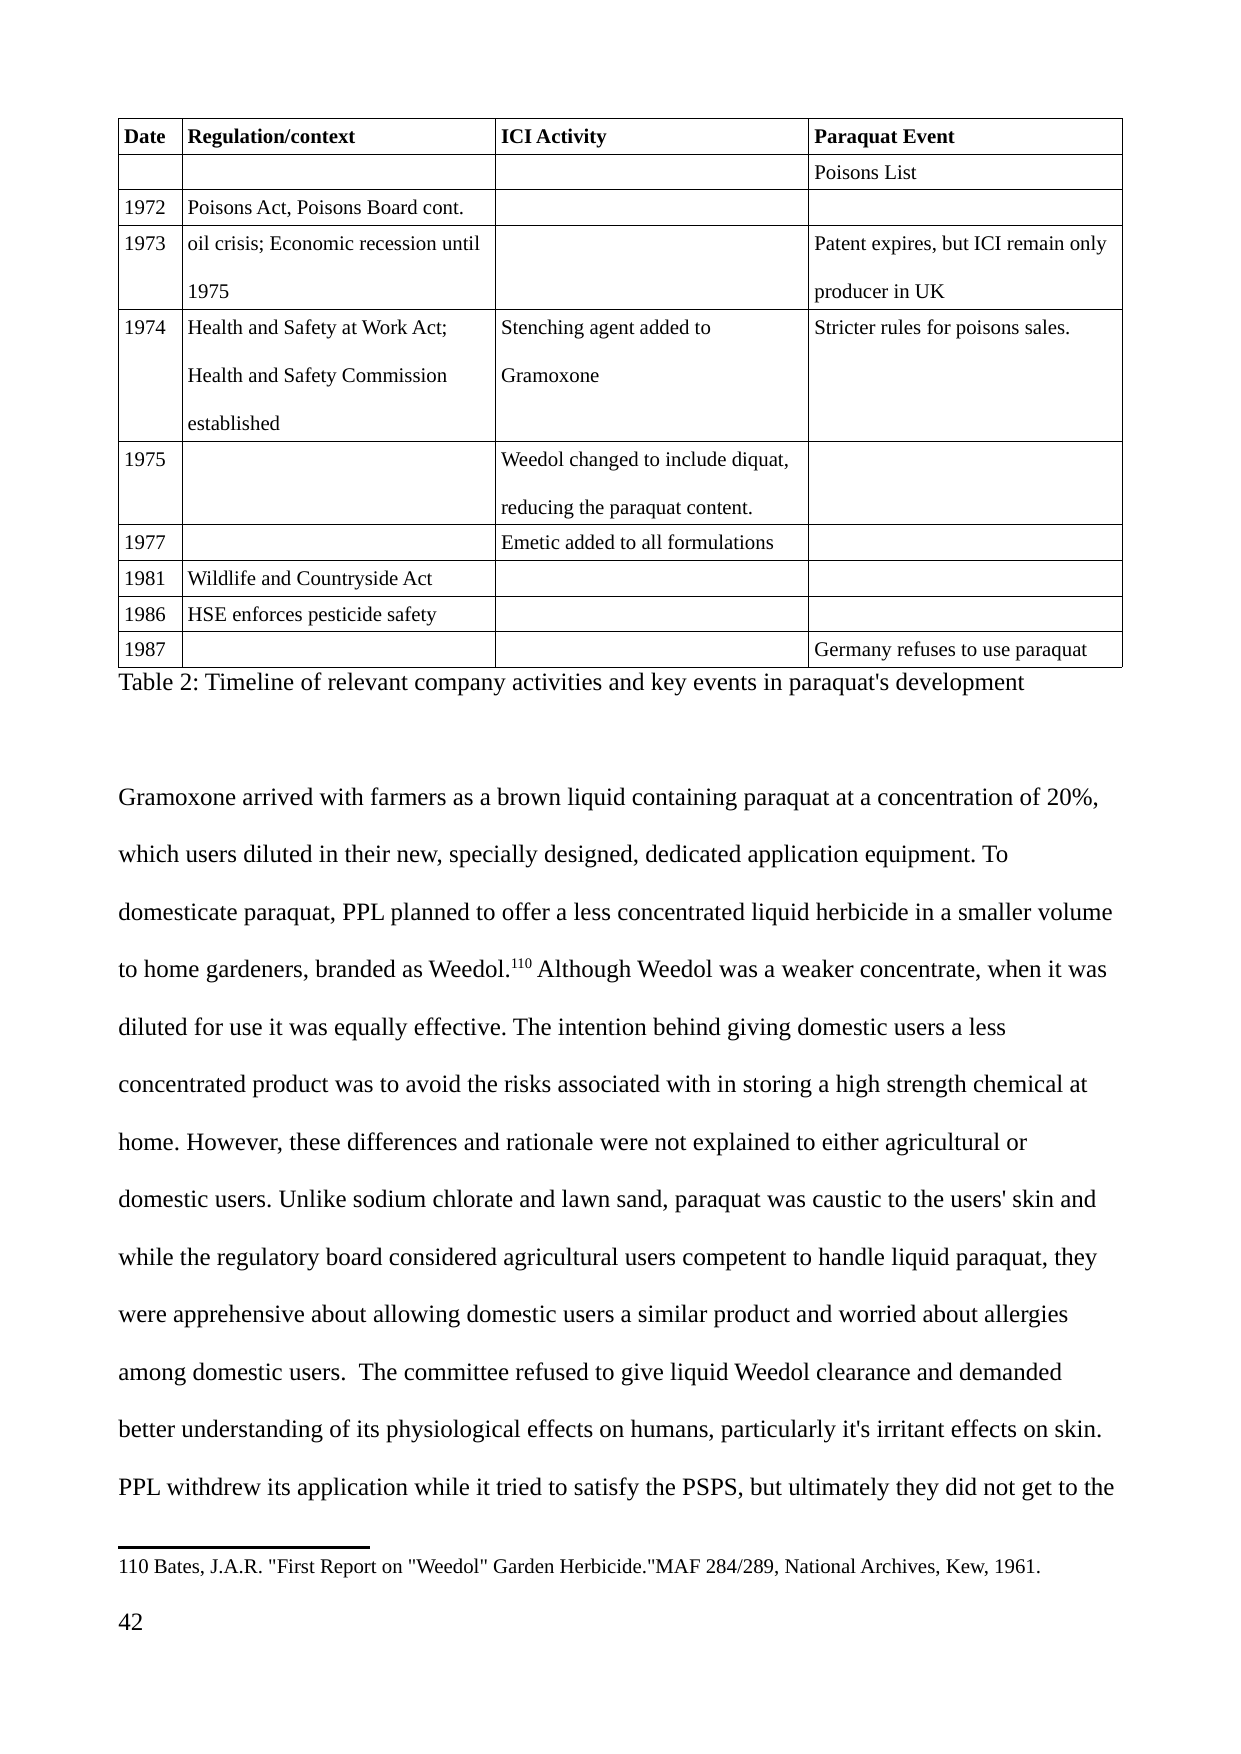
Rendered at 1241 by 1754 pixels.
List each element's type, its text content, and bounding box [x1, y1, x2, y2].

table_cell [809, 597, 1122, 631]
table_cell Poisons List [809, 155, 1122, 189]
table_header Date [119, 119, 182, 154]
table_header Paraquat Event [809, 119, 1122, 154]
text Table 2: Timeline of relevant company activities and key events in paraquat's development [118, 668, 1122, 696]
table_header Regulation/context [183, 119, 495, 154]
table_cell Stenching agent added to Gramoxone [496, 310, 808, 441]
table_cell 1986 [119, 597, 182, 631]
table_cell 1973 [119, 226, 182, 309]
table_cell 1977 [119, 525, 182, 560]
text Gramoxone arrived with farmers as a brown liquid containing paraquat at a concentration of 20%, which users diluted in their new, specially designed, dedicated application equipment. To domesticate paraquat, PPL planned to offer a less concentrated liquid herbicide in a smaller volume to home gardeners, branded as Weedol. Although Weedol was a weaker concentrate, when it was diluted for use it was equally effective. The intention behind giving domestic users a less concentrated product was to avoid the risks associated with in storing a high strength chemical at home. However, these differences and rationale were not explained to either agricultural or domestic users. Unlike sodium chlorate and lawn sand, paraquat was caustic to the users' skin and while the regulatory board considered agricultural users competent to handle liquid paraquat, they were apprehensive about allowing domestic users a similar product and worried about allergies among domestic users. The committee refused to give liquid Weedol clearance and demanded better understanding of its physiological effects on humans, particularly it's irritant effects on skin. PPL withdrew its application while it tried to satisfy the PSPS, but ultimately they did not get to the [118, 782, 1122, 1501]
table_cell [183, 442, 495, 524]
table_cell [496, 561, 808, 596]
table_header ICI Activity [496, 119, 808, 154]
table_cell Germany refuses to use paraquat [809, 632, 1122, 667]
table_cell 1975 [119, 442, 182, 524]
table_cell Weedol changed to include diquat, reducing the paraquat content. [496, 442, 808, 524]
table_cell [496, 597, 808, 631]
table_cell [809, 525, 1122, 560]
table_cell Emetic added to all formulations [496, 525, 808, 560]
table_cell 1974 [119, 310, 182, 441]
table_cell [809, 190, 1122, 225]
table_cell [496, 632, 808, 667]
table_cell [496, 155, 808, 189]
table_cell [496, 190, 808, 225]
table_cell [183, 632, 495, 667]
table_cell Stricter rules for poisons sales. [809, 310, 1122, 441]
table_cell 1987 [119, 632, 182, 667]
table_cell oil crisis; Economic recession until 1975 [183, 226, 495, 309]
table_cell [809, 561, 1122, 596]
table_cell [183, 155, 495, 189]
table_cell Patent expires, but ICI remain only producer in UK [809, 226, 1122, 309]
table_cell Wildlife and Countryside Act [183, 561, 495, 596]
table_cell [183, 525, 495, 560]
table_cell 1981 [119, 561, 182, 596]
table_cell Health and Safety at Work Act; Health and Safety Commission established [183, 310, 495, 441]
table_cell 1972 [119, 190, 182, 225]
table_cell [809, 442, 1122, 524]
table_cell [496, 226, 808, 309]
table_cell Poisons Act, Poisons Board cont. [183, 190, 495, 225]
table_cell [119, 155, 182, 189]
table_cell HSE enforces pesticide safety [183, 597, 495, 631]
text Bates, J.A.R. "First Report on "Weedol" Garden Herbicide."MAF 284/289, National Archives, Kew, 1961. [118, 1553, 1122, 1578]
